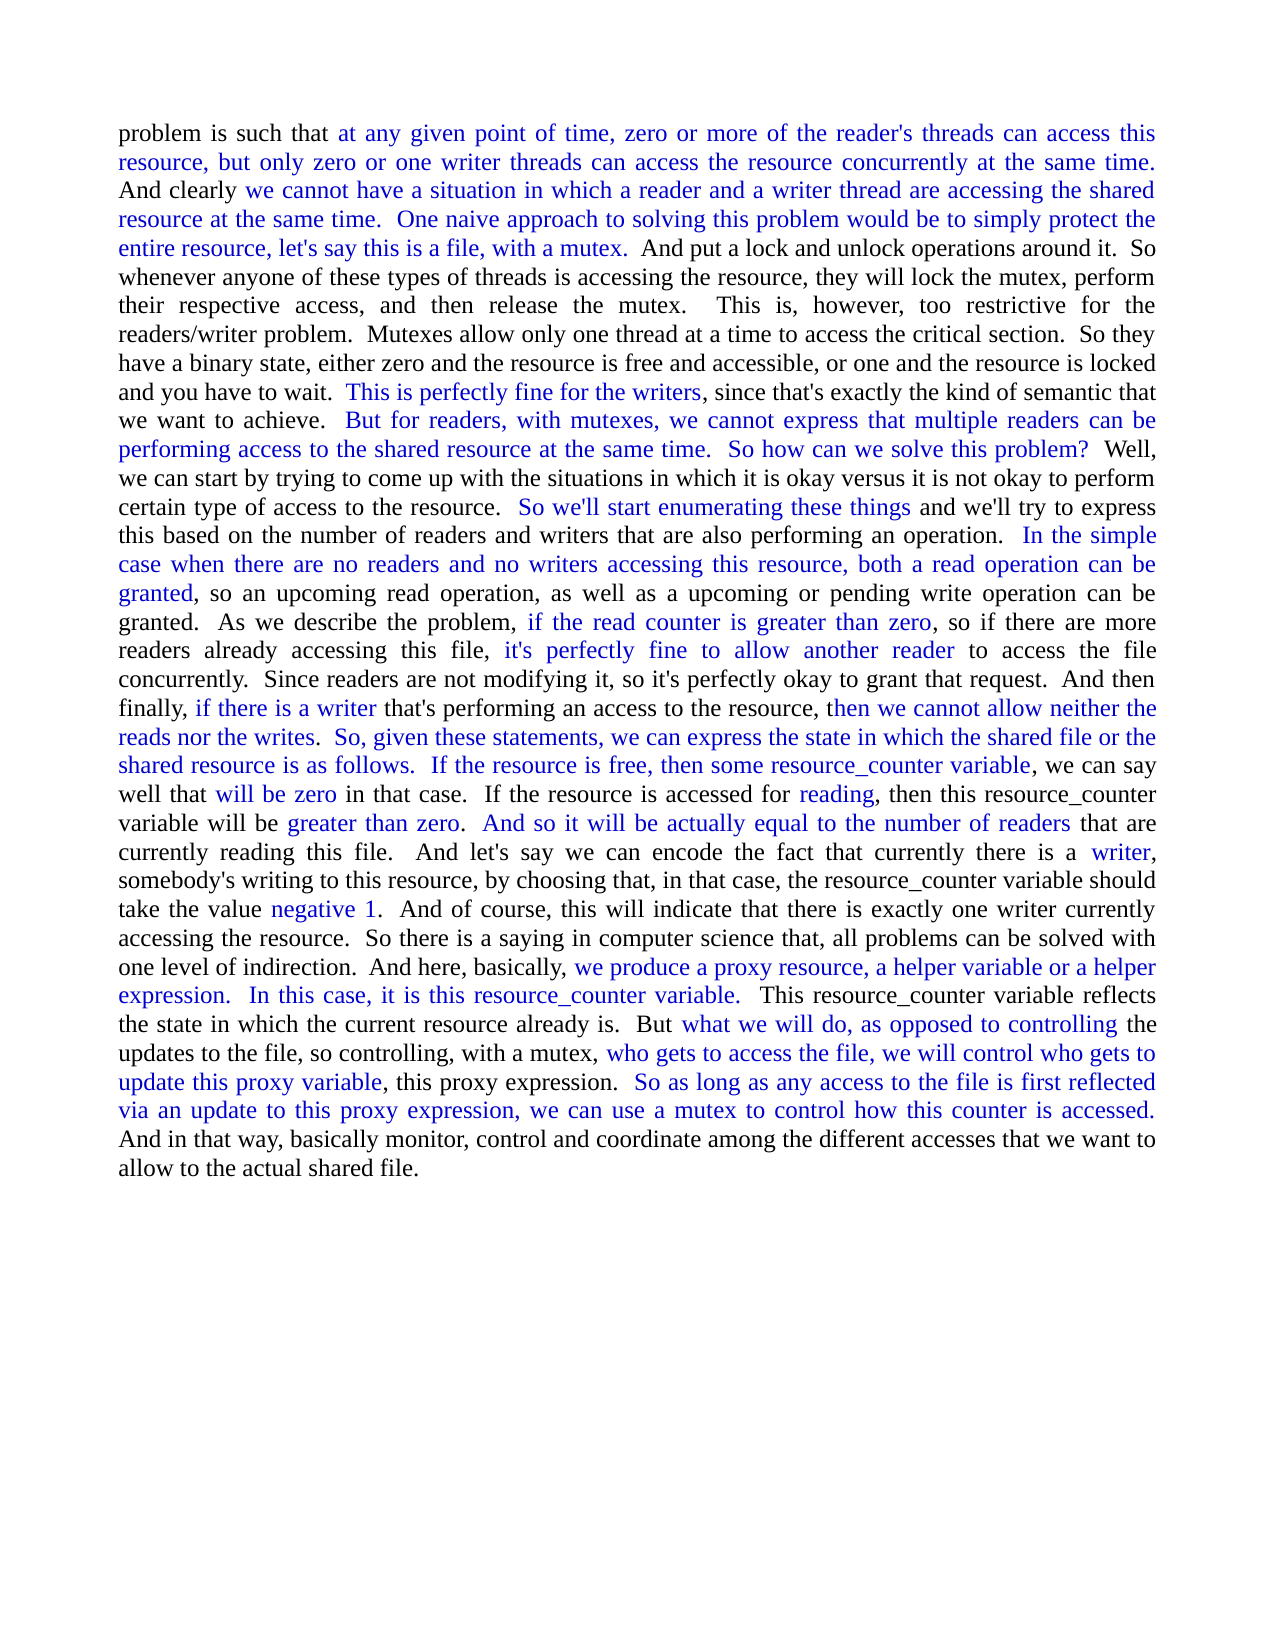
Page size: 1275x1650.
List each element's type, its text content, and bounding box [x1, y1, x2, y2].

text problem is such that at any given point of time, zero or more of the reader's threads can access this resource, but only zero or one writer threads can access the resource concurrently at the same time. And clearly we cannot have a situation in which a reader and a writer thread are accessing the shared resource at the same time. One naive approach to solving this problem would be to simply protect the entire resource, let's say this is a file, with a mutex. And put a lock and unlock operations around it. So whenever anyone of these types of threads is accessing the resource, they will lock the mutex, perform their respective access, and then release the mutex. This is, however, too restrictive for the readers/writer problem. Mutexes allow only one thread at a time to access the critical section. So they have a binary state, either zero and the resource is free and accessible, or one and the resource is locked and you have to wait. This is perfectly fine for the writers, since that's exactly the kind of semantic that we want to achieve. But for readers, with mutexes, we cannot express that multiple readers can be performing access to the shared resource at the same time. So how can we solve this problem? Well, we can start by trying to come up with the situations in which it is okay versus it is not okay to perform certain type of access to the resource. So we'll start enumerating these things and we'll try to express this based on the number of readers and writers that are also performing an operation. In the simple case when there are no readers and no writers accessing this resource, both a read operation can be granted, so an upcoming read operation, as well as a upcoming or pending write operation can be granted. As we describe the problem, if the read counter is greater than zero, so if there are more readers already accessing this file, it's perfectly fine to allow another reader to access the file concurrently. Since readers are not modifying it, so it's perfectly okay to grant that request. And then finally, if there is a writer that's performing an access to the resource, then we cannot allow neither the reads nor the writes. So, given these statements, we can express the state in which the shared file or the shared resource is as follows. If the resource is free, then some resource_counter variable, we can say well that will be zero in that case. If the resource is accessed for reading, then this resource_counter variable will be greater than zero. And so it will be actually equal to the number of readers that are currently reading this file. And let's say we can encode the fact that currently there is a writer, somebody's writing to this resource, by choosing that, in that case, the resource_counter variable should take the value negative 1. And of course, this will indicate that there is exactly one writer currently accessing the resource. So there is a saying in computer science that, all problems can be solved with one level of indirection. And here, basically, we produce a proxy resource, a helper variable or a helper expression. In this case, it is this resource_counter variable. This resource_counter variable reflects the state in which the current resource already is. But what we will do, as opposed to controlling the updates to the file, so controlling, with a mutex, who gets to access the file, we will control who gets to update this proxy variable, this proxy expression. So as long as any access to the file is first reflected via an update to this proxy expression, we can use a mutex to control how this counter is accessed. And in that way, basically monitor, control and coordinate among the different accesses that we want to allow to the actual shared file. [118, 118, 1157, 1182]
